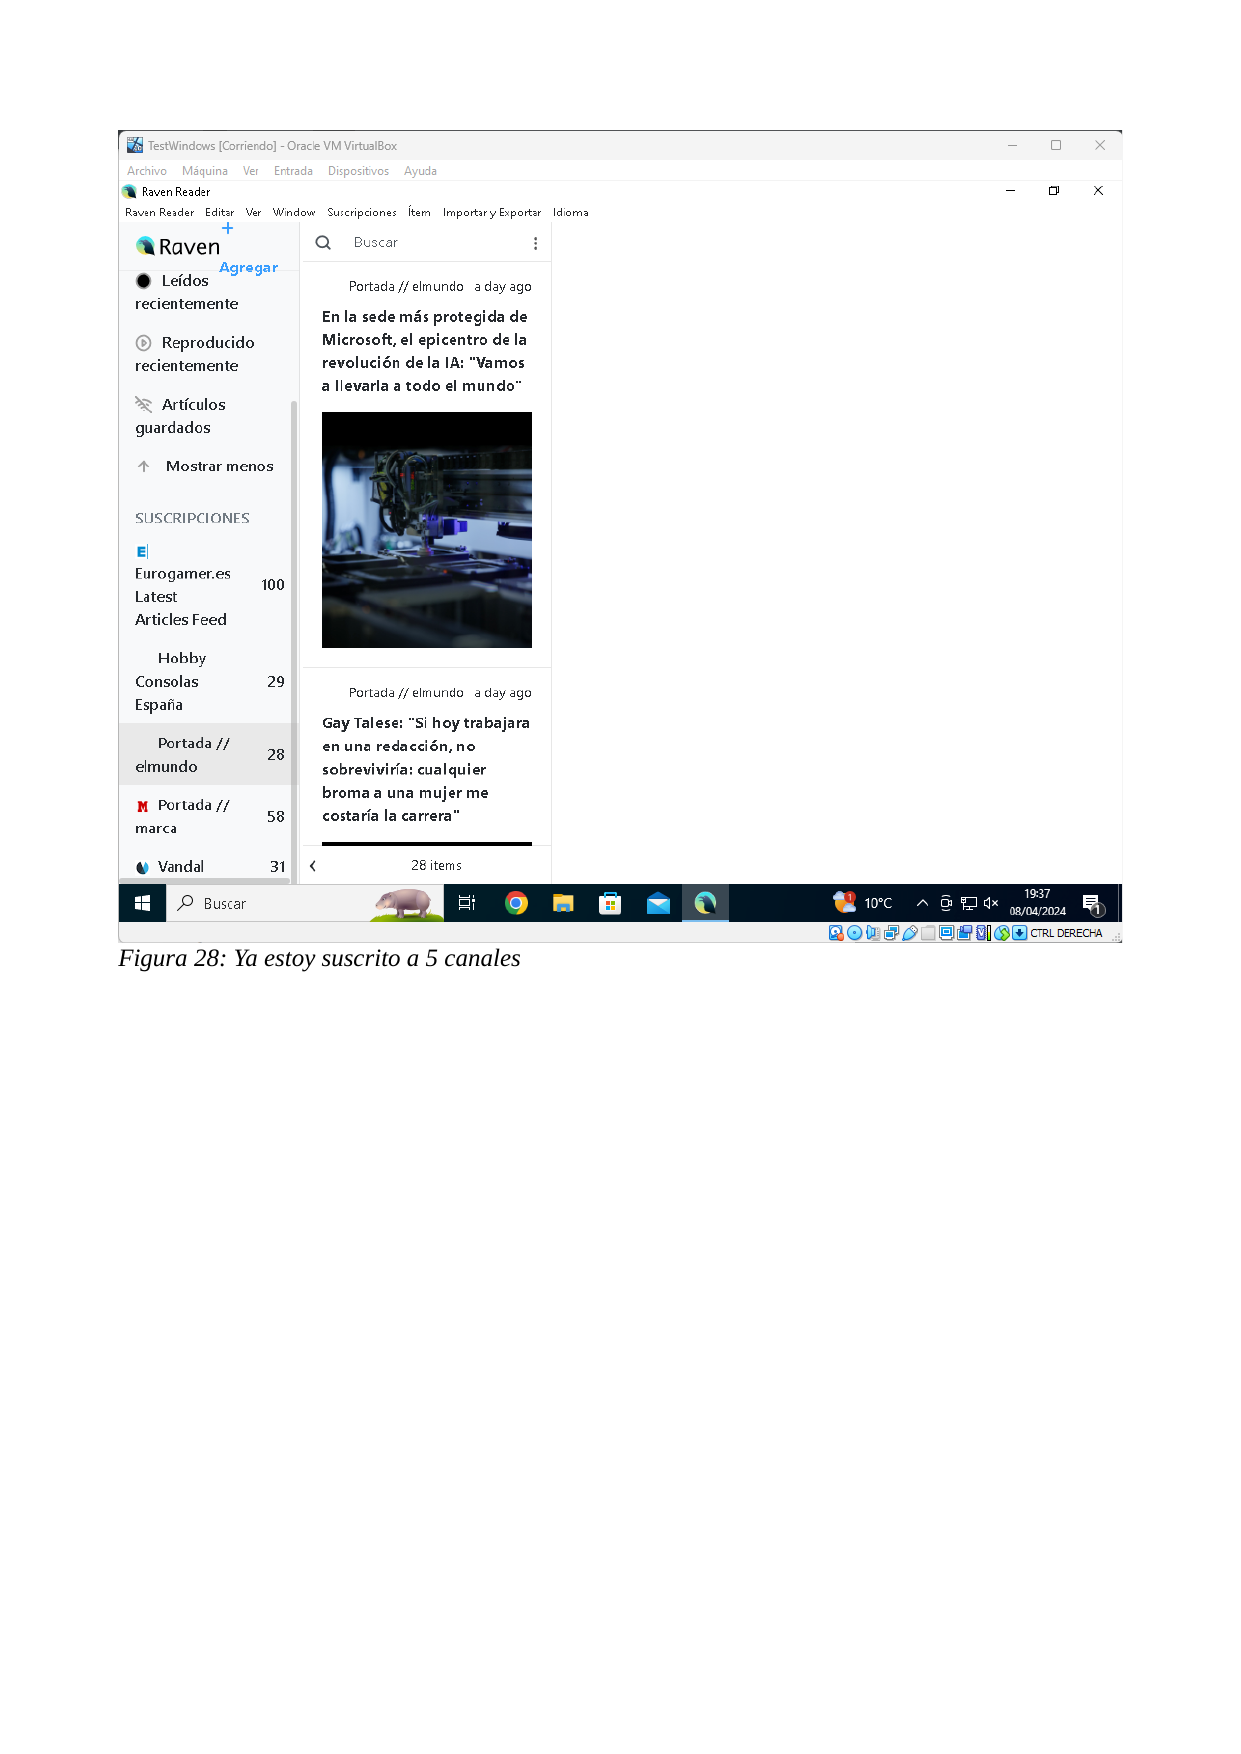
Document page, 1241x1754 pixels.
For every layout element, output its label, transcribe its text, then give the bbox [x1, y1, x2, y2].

text Figura 28: Ya estoy suscrito a 5 canales [118, 943, 1122, 971]
picture [118, 130, 1123, 943]
